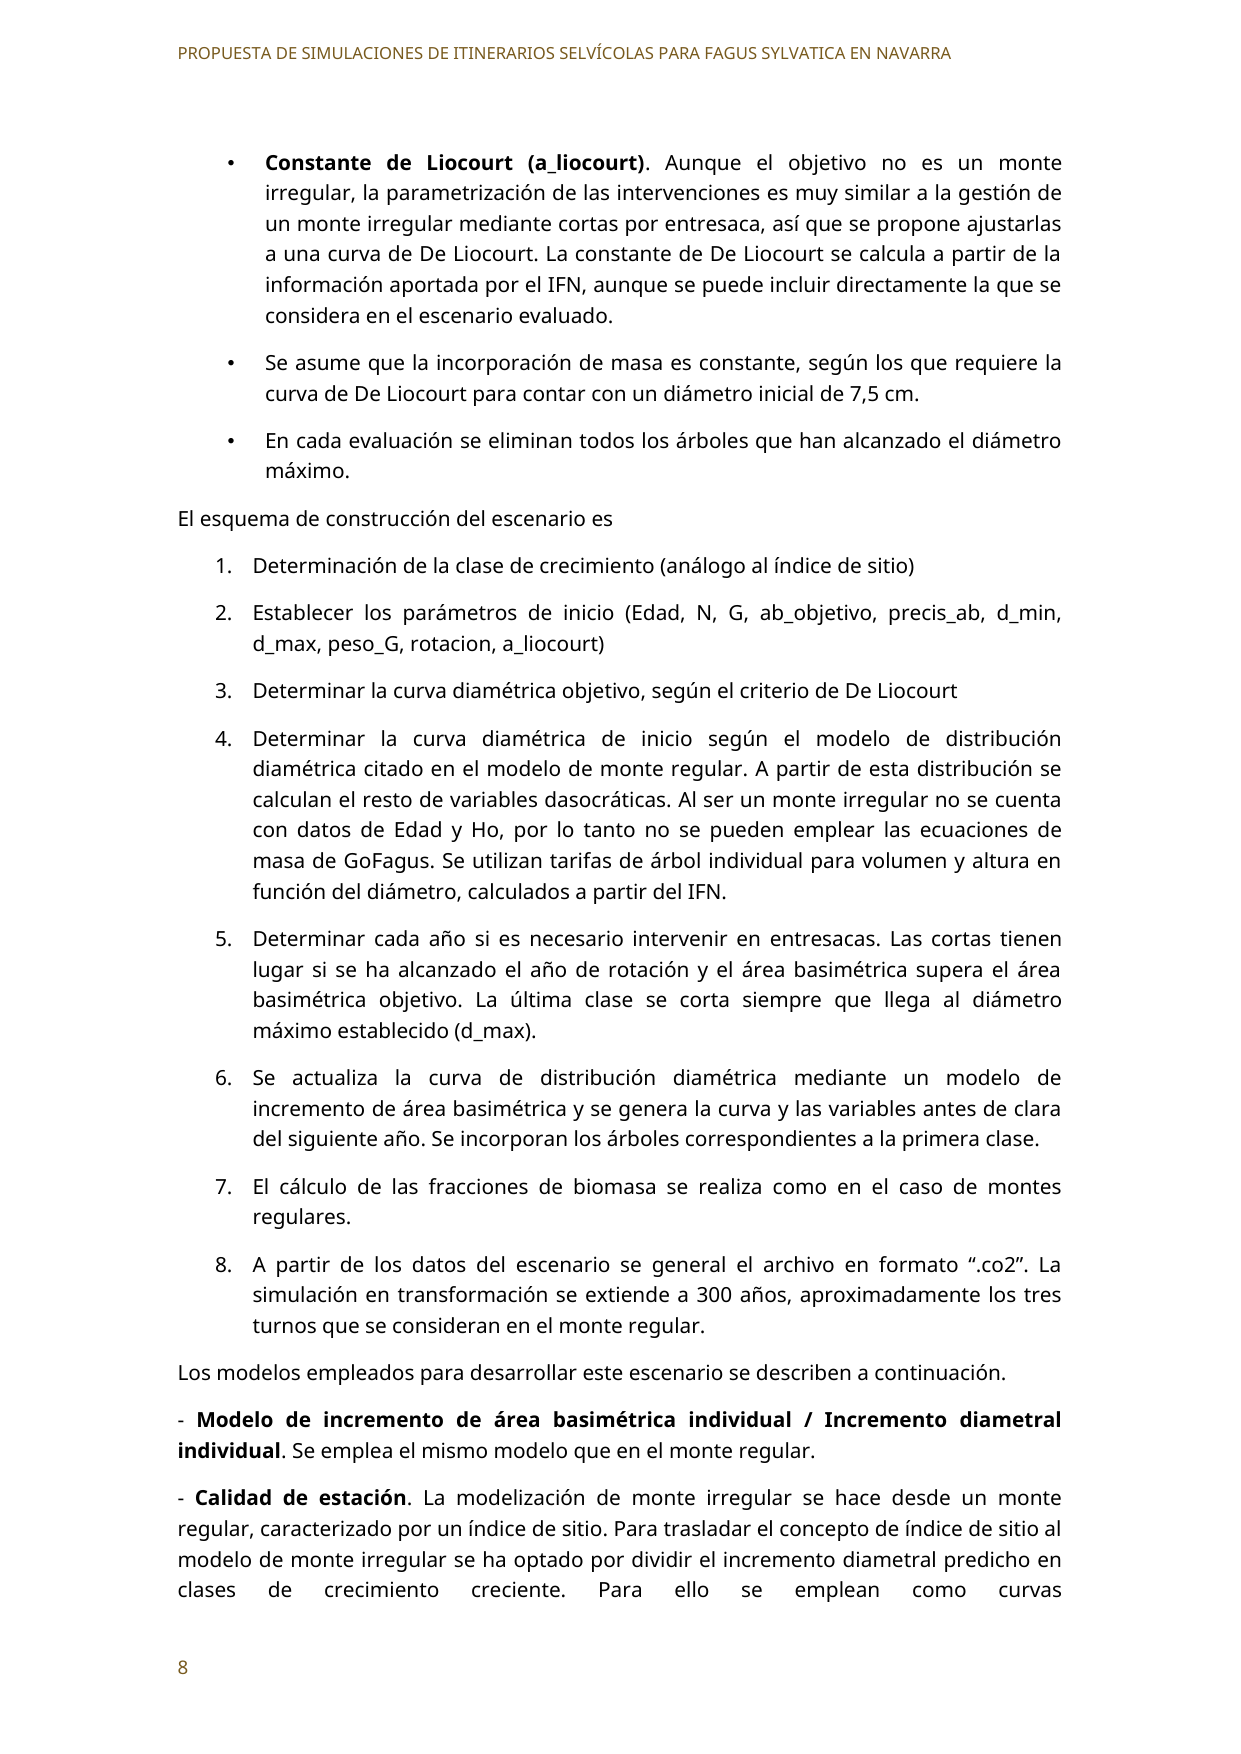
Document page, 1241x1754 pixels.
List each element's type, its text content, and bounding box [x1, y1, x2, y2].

list Constante de Liocourt (a_liocourt). Aunque el objetivo no es un monte irregular, la parametrización de las intervenciones es muy similar a la gestión de un monte irregular mediante cortas por entresaca, así que se propone ajustarlas a una curva de De Liocourt. La constante de De Liocourt se calcula a partir de la información aportada por el IFN, aunque se puede incluir directamente la que se considera en el escenario evaluado. [227, 148, 1063, 329]
list Se asume que la incorporación de masa es constante, según los que requiere la curva de De Liocourt para contar con un diámetro inicial de 7,5 cm. [227, 348, 1063, 407]
list En cada evaluación se eliminan todos los árboles que han alcanzado el diámetro máximo. [227, 426, 1063, 485]
list Determinar cada año si es necesario intervenir en entresacas. Las cortas tienen lugar si se ha alcanzado el año de rotación y el área basimétrica supera el área basimétrica objetivo. La última clase se corta siempre que llega al diámetro máximo establecido (d_max). [215, 924, 1063, 1044]
list Determinar la curva diamétrica objetivo, según el criterio de De Liocourt [215, 676, 1063, 705]
list Establecer los parámetros de inicio (Edad, N, G, ab_objetivo, precis_ab, d_min, d_max, peso_G, rotacion, a_liocourt) [215, 598, 1063, 657]
list Se actualiza la curva de distribución diamétrica mediante un modelo de incremento de área basimétrica y se genera la curva y las variables antes de clara del siguiente año. Se incorporan los árboles correspondientes a la primera clase. [215, 1063, 1063, 1153]
list El cálculo de las fracciones de biomasa se realiza como en el caso de montes regulares. [215, 1172, 1063, 1231]
text - Calidad de estación. La modelización de monte irregular se hace desde un monte regular, caracterizado por un índice de sitio. Para trasladar el concepto de índice de sitio al modelo de monte irregular se ha optado por dividir el incremento diametral predicho en clases de crecimiento creciente. Para ello se emplean como curvas [177, 1483, 1063, 1604]
text - Modelo de incremento de área basimétrica individual / Incremento diametral individual. Se emplea el mismo modelo que en el monte regular. [177, 1406, 1063, 1464]
list A partir de los datos del escenario se general el archivo en formato “.co2”. La simulación en transformación se extiende a 300 años, aproximadamente los tres turnos que se consideran en el monte regular. [215, 1250, 1063, 1339]
list Determinar la curva diamétrica de inicio según el modelo de distribución diamétrica citado en el modelo de monte regular. A partir de esta distribución se calculan el resto de variables dasocráticas. Al ser un monte irregular no se cuenta con datos de Edad y Ho, por lo tanto no se pueden emplear las ecuaciones de masa de GoFagus. Se utilizan tarifas de árbol individual para volumen y altura en función del diámetro, calculados a partir del IFN. [215, 724, 1063, 905]
text Los modelos empleados para desarrollar este escenario se describen a continuación. [177, 1358, 1063, 1387]
text El esquema de construcción del escenario es [177, 504, 1063, 532]
list Determinación de la clase de crecimiento (análogo al índice de sitio) [215, 551, 1063, 579]
